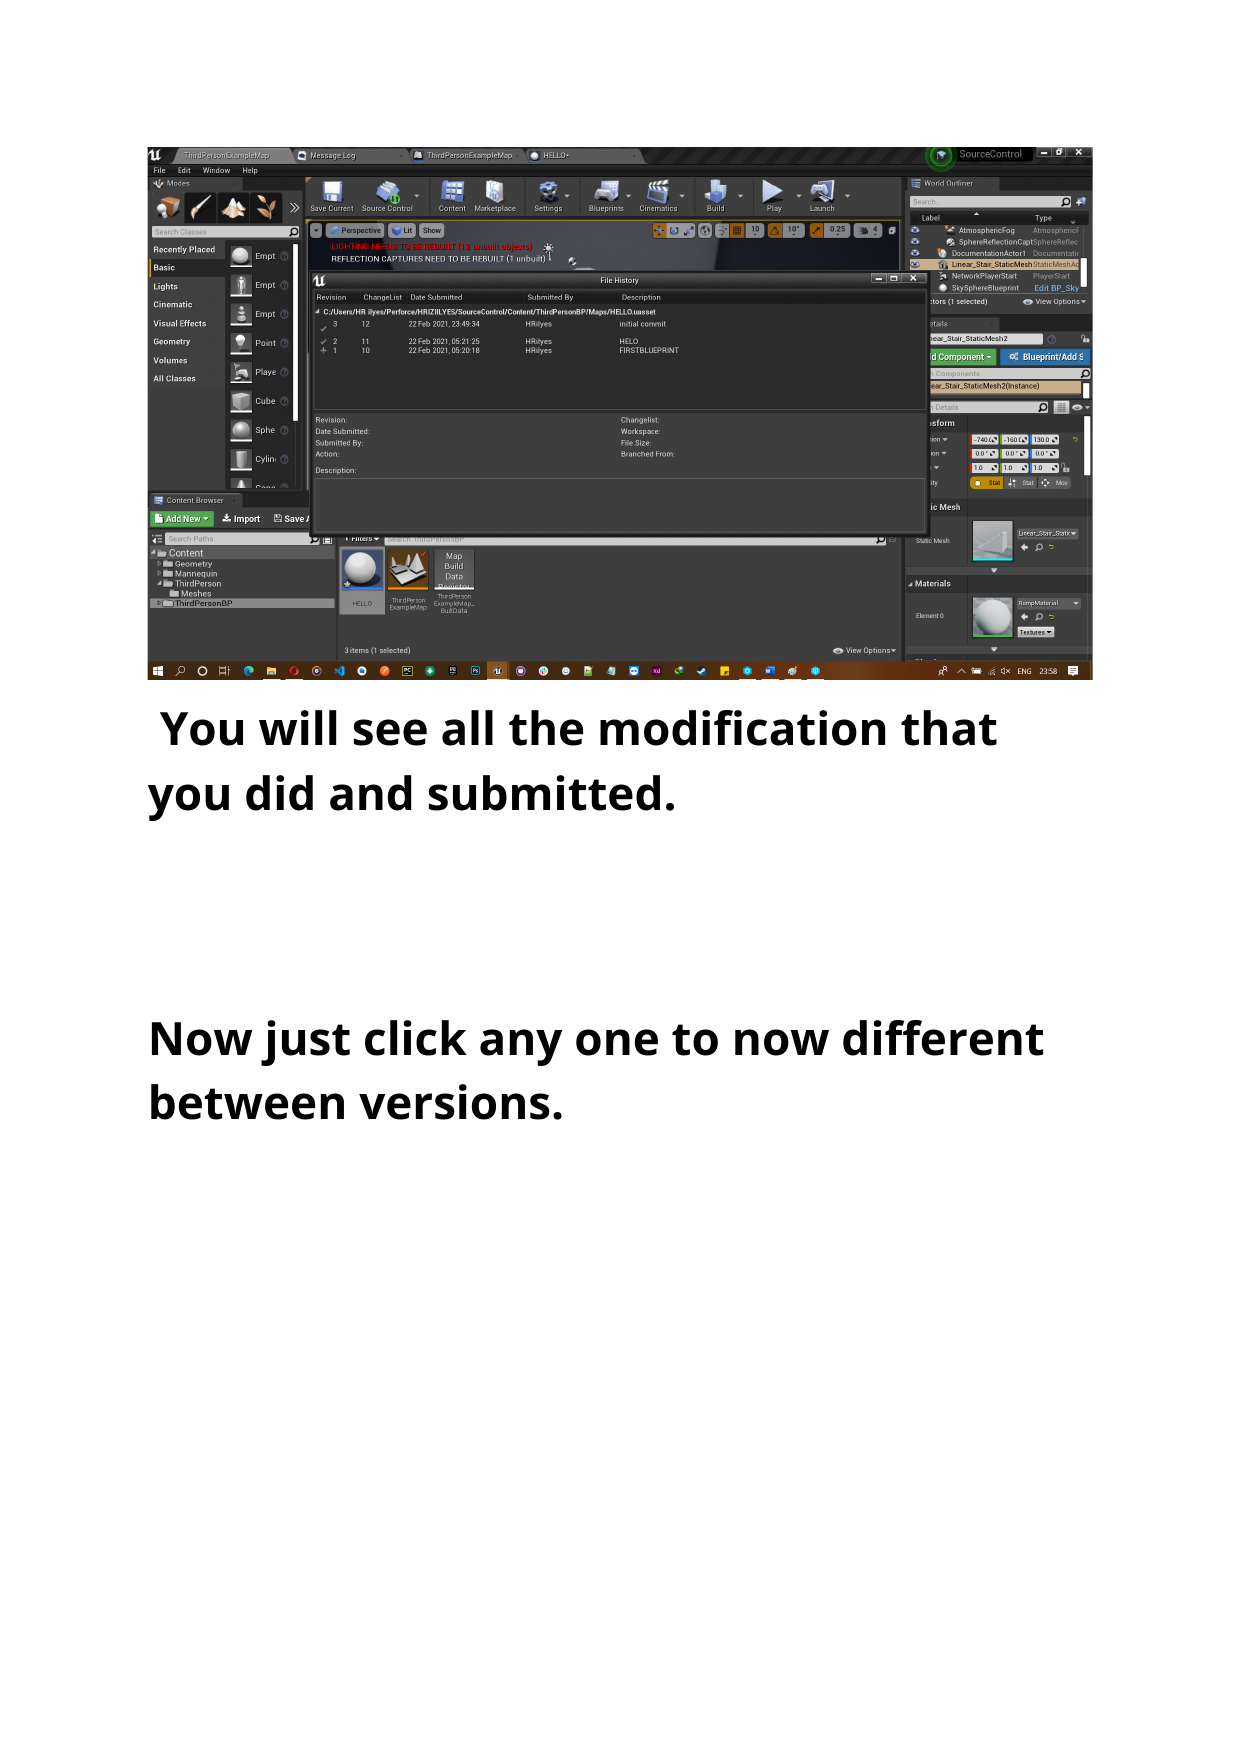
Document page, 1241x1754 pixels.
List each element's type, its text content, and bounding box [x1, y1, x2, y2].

text You will see all the modification that you did and submitted. [148, 697, 1093, 824]
text Now just click any one to now different between versions. [148, 1006, 1093, 1133]
